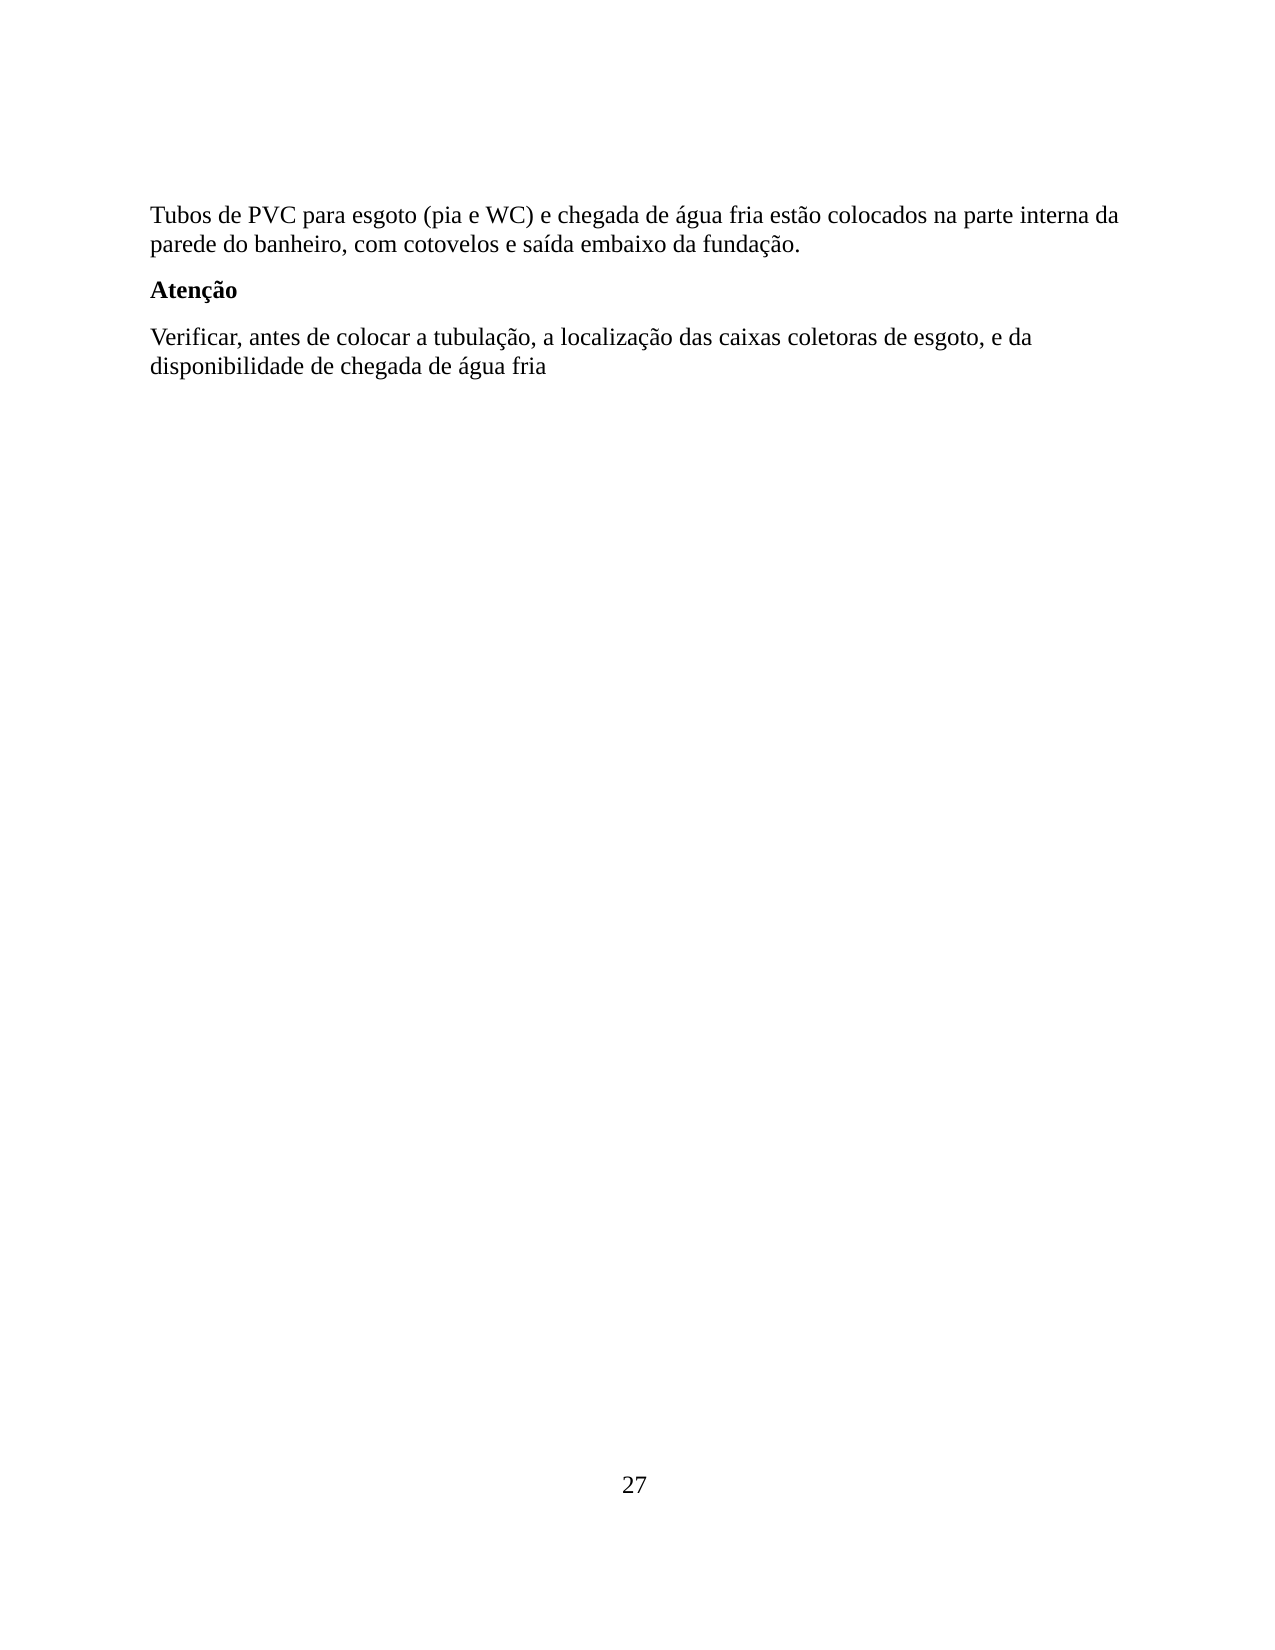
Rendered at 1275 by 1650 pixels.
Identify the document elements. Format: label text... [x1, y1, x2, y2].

text Verificar, antes de colocar a tubulação, a localização das caixas coletoras de esgoto, e da disponibilidade de chegada de água fria [150, 322, 1125, 380]
text Atenção [150, 276, 1125, 304]
text Tubos de PVC para esgoto (pia e WC) e chegada de água fria estão colocados na parte interna da parede do banheiro, com cotovelos e saída embaixo da fundação. [150, 200, 1125, 258]
